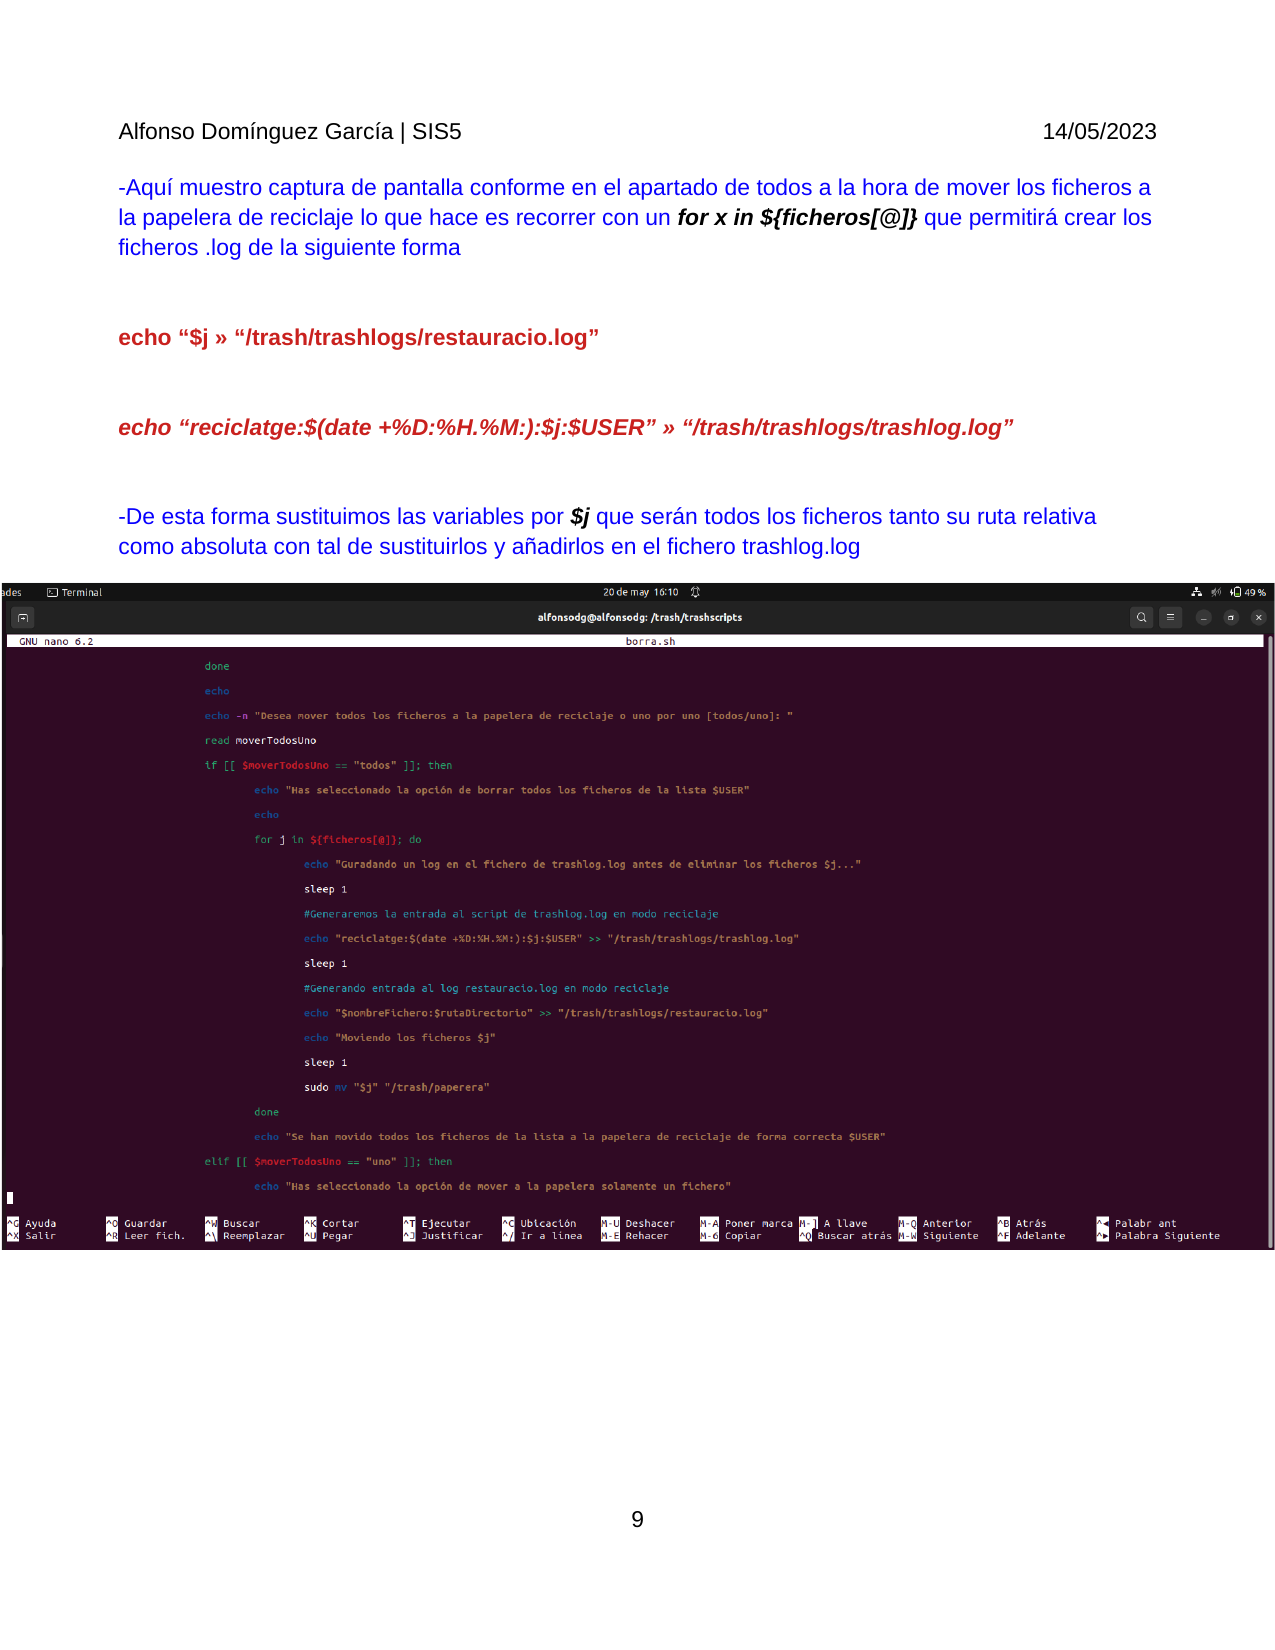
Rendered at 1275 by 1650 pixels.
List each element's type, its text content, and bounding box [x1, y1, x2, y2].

text -De esta forma sustituimos las variables por $j que serán todos los ficheros tanto su ruta relativa como absoluta con tal de sustituirlos y añadirlos en el fichero trashlog.log [118, 503, 1157, 560]
picture [1, 582, 1275, 1250]
text echo “reciclatge:$(date +%D:%H.%M:):$j:$USER” » “/trash/trashlogs/trashlog.log” [118, 413, 1157, 440]
text echo “$j » “/trash/trashlogs/restauracio.log” [118, 324, 1157, 350]
text -Aquí muestro captura de pantalla conforme en el apartado de todos a la hora de mover los ficheros a la papelera de reciclaje lo que hace es recorrer con un for x in ${ficheros[@]} que permitirá crear los ficheros .log de la siguiente forma [118, 174, 1157, 261]
